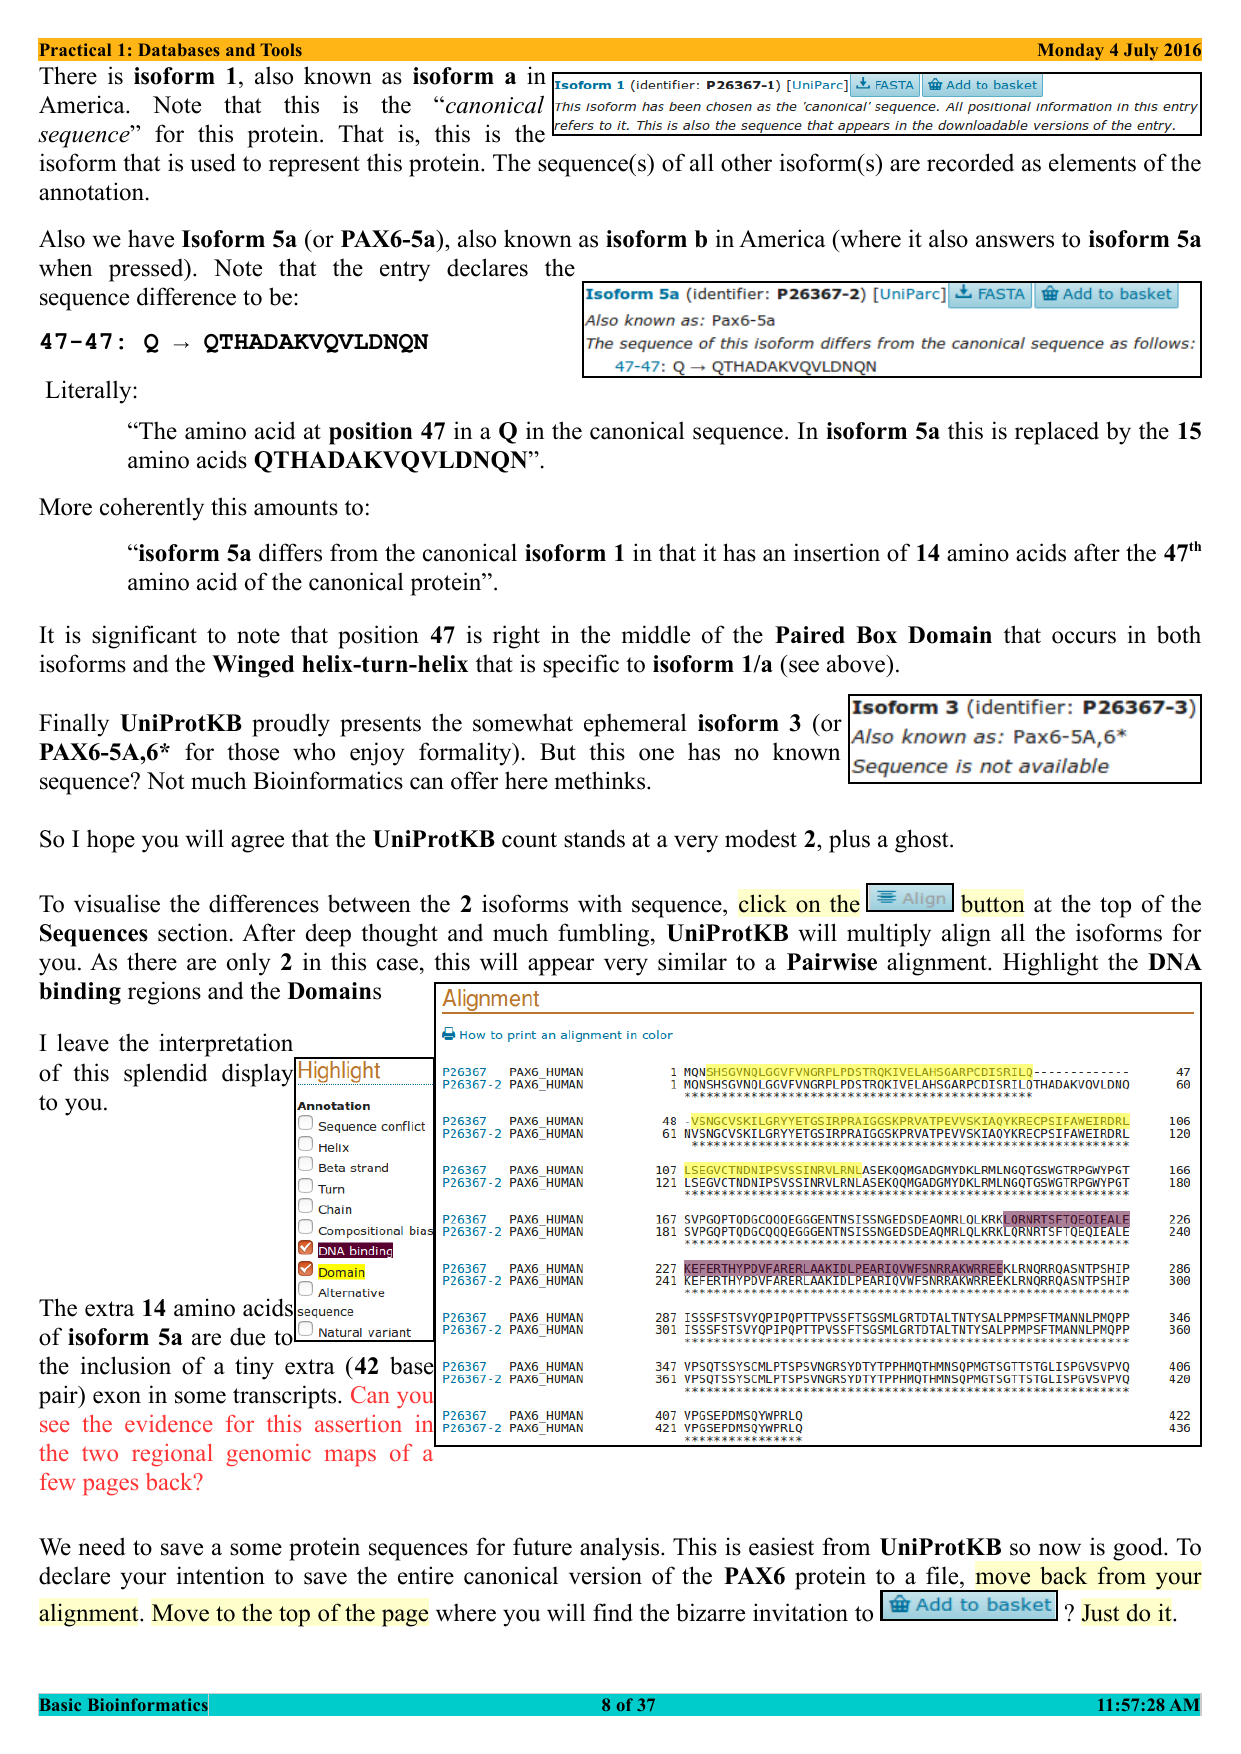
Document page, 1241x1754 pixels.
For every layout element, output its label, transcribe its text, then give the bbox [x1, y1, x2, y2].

text “The amino acid at position 47 in a Q in the canonical sequence. In isoform 5a this is replaced by the 15 amino acids QTHADAKVQVLDNQN”. [127, 416, 1202, 474]
text I leave the interpretation of this splendid display to you. [38, 1028, 434, 1116]
picture [868, 885, 952, 910]
picture [850, 696, 1200, 782]
picture [883, 1592, 1056, 1619]
text We need to save a some protein sequences for future analysis. This is easiest from UniProtKB so now is good. To declare your intention to save the entire canonical version of the PAX6 protein to a file, move back from your alignment. Move to the top of the page where you will find the bizarre invitation to? Just do it. [38, 1532, 1202, 1626]
text To visualise the differences between the 2 isoforms with sequence, click on thebutton at the top of the Sequences section. After deep thought and much fumbling, UniProtKB will multiply align all the isoforms for you. As there are only 2 in this case, this will appear very similar to a Pairwise alignment. Highlight the DNA binding regions and the Domains [38, 883, 1202, 1005]
text Literally: [38, 375, 1202, 404]
text So I hope you will agree that the UniProtKB count stands at a very modest 2, plus a ghost. [38, 824, 1202, 853]
picture [439, 987, 1197, 1443]
text There is isoform 1, also known as isoform a in America. Note that this is the “canonical sequence” for this protein. That is, this is the isoform that is used to represent this protein. The sequence(s) of all other isoform(s) are recorded as elements of the annotation. [38, 61, 1202, 206]
text The extra 14 amino acids of isoform 5a are due to the inclusion of a tiny extra (42 base pair) exon in some transcripts. Can you see the evidence for this assertion in the two regional genomic maps of a few pages back? [38, 1293, 1202, 1496]
text Also we have Isoform 5a (or PAX6-5a), also known as isoform b in America (where it also answers to isoform 5a when pressed). Note that the entry declares the sequence difference to be: [38, 223, 1202, 311]
text It is significant to note that position 47 is right in the middle of the Paired Box Domain that occurs in both isoforms and the Winged helix-turn-helix that is specific to isoform 1/a (see above). [38, 620, 1202, 678]
picture [296, 1059, 433, 1340]
picture [584, 283, 1200, 376]
text More coherently this amounts to: [38, 491, 1202, 520]
text 47-47: Q → QTHADAKVQVLDNQN [38, 328, 582, 357]
text Finally UniProtKB proudly presents the somewhat ephemeral isoform 3 (or PAX6-5A,6* for those who enjoy formality). But this one has no known sequence? Not much Bioinformatics can offer here methinks. [38, 695, 1202, 795]
picture [554, 74, 1200, 134]
text “isoform 5a differs from the canonical isoform 1 in that it has an insertion of 14 amino acids after the 47th amino acid of the canonical protein”. [127, 538, 1202, 596]
text [436, 984, 1200, 1445]
